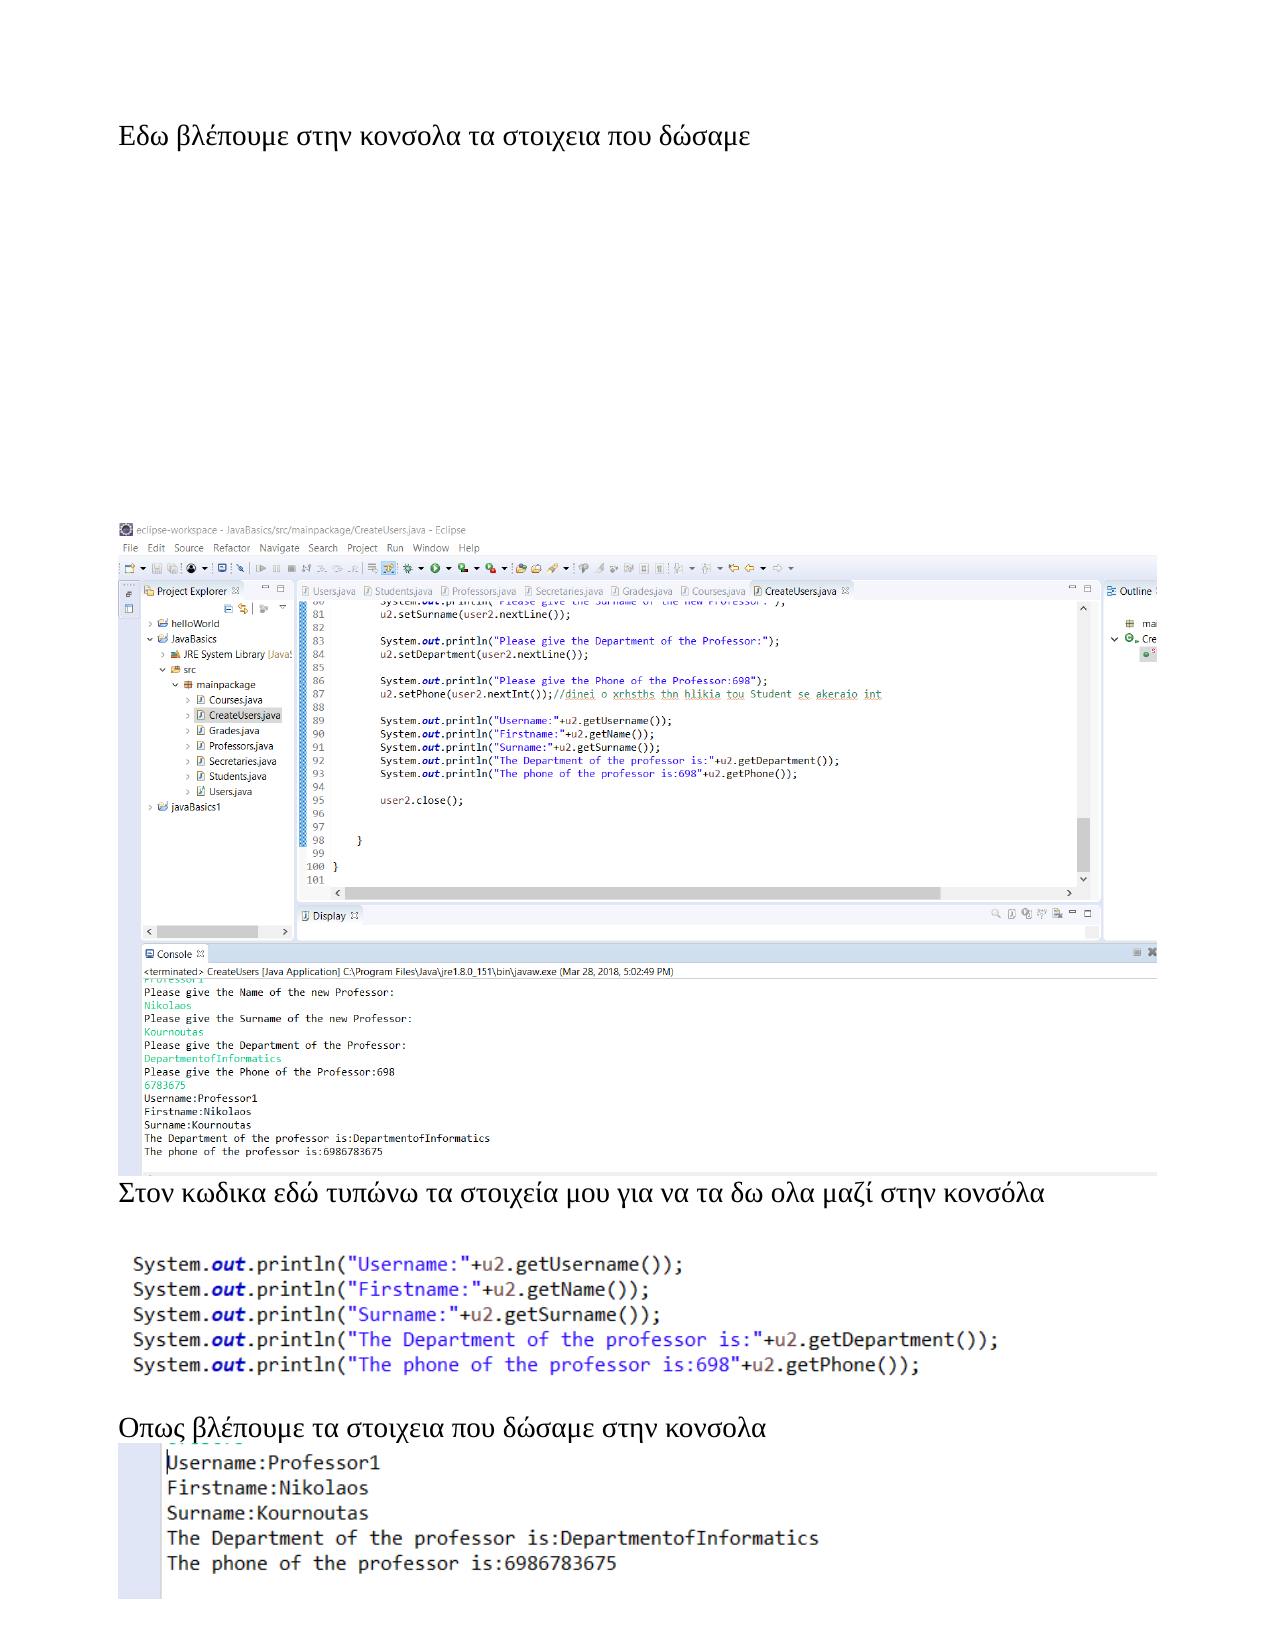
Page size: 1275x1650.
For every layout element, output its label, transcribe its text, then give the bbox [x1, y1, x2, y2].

text Στον κωδικα εδώ τυπώνω τα στοιχεία μου για να τα δω ολα μαζί στην κονσόλα [118, 1176, 1157, 1209]
picture [118, 1242, 1115, 1394]
text Εδω βλέπουμε στην κονσολα τα στοιχεια που δώσαμε [118, 118, 1157, 152]
picture [118, 1443, 1041, 1599]
picture [118, 520, 1157, 1176]
text Οπως βλέπουμε τα στοιχεια που δώσαμε στην κονσολα [118, 1410, 1157, 1444]
